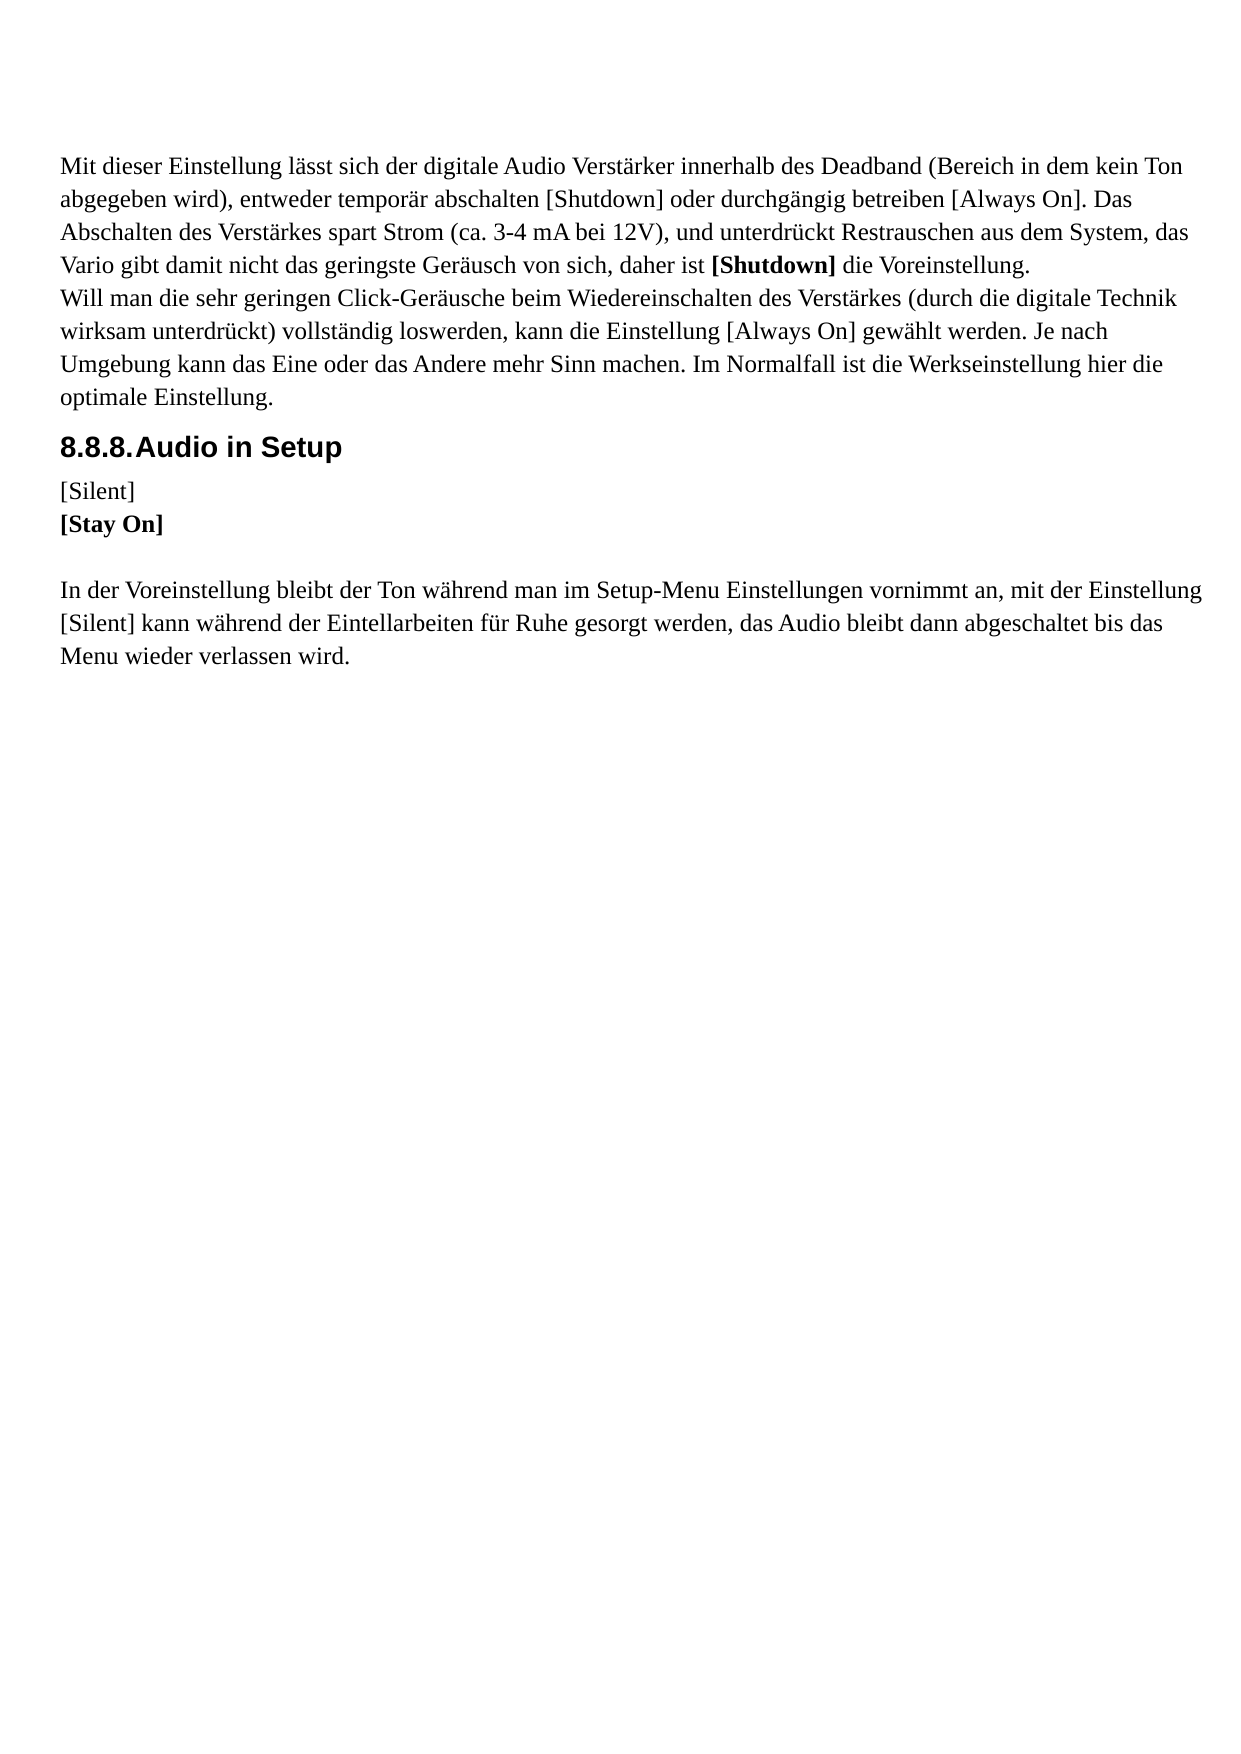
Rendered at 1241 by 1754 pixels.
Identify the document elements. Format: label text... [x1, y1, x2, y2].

text [Silent] [60, 476, 1207, 505]
text [Stay On] [60, 509, 1207, 538]
text In der Voreinstellung bleibt der Ton während man im Setup-Menu Einstellungen vornimmt an, mit der Einstellung [Silent] kann während der Eintellarbeiten für Ruhe gesorgt werden, das Audio bleibt dann abgeschaltet bis das Menu wieder verlassen wird. [60, 575, 1207, 670]
text Will man die sehr geringen Click-Geräusche beim Wiedereinschalten des Verstärkes (durch die digitale Technik wirksam unterdrückt) vollständig loswerden, kann die Einstellung [Always On] gewählt werden. Je nach Umgebung kann das Eine oder das Andere mehr Sinn machen. Im Normalfall ist die Werkseinstellung hier die optimale Einstellung. [60, 283, 1207, 411]
subtitle Audio in Setup [60, 430, 1207, 464]
text Mit dieser Einstellung lässt sich der digitale Audio Verstärker innerhalb des Deadband (Bereich in dem kein Ton abgegeben wird), entweder temporär abschalten [Shutdown] oder durchgängig betreiben [Always On]. Das Abschalten des Verstärkes spart Strom (ca. 3-4 mA bei 12V), und unterdrückt Restrauschen aus dem System, das Vario gibt damit nicht das geringste Geräusch von sich, daher ist [Shutdown] die Voreinstellung. [60, 151, 1207, 279]
